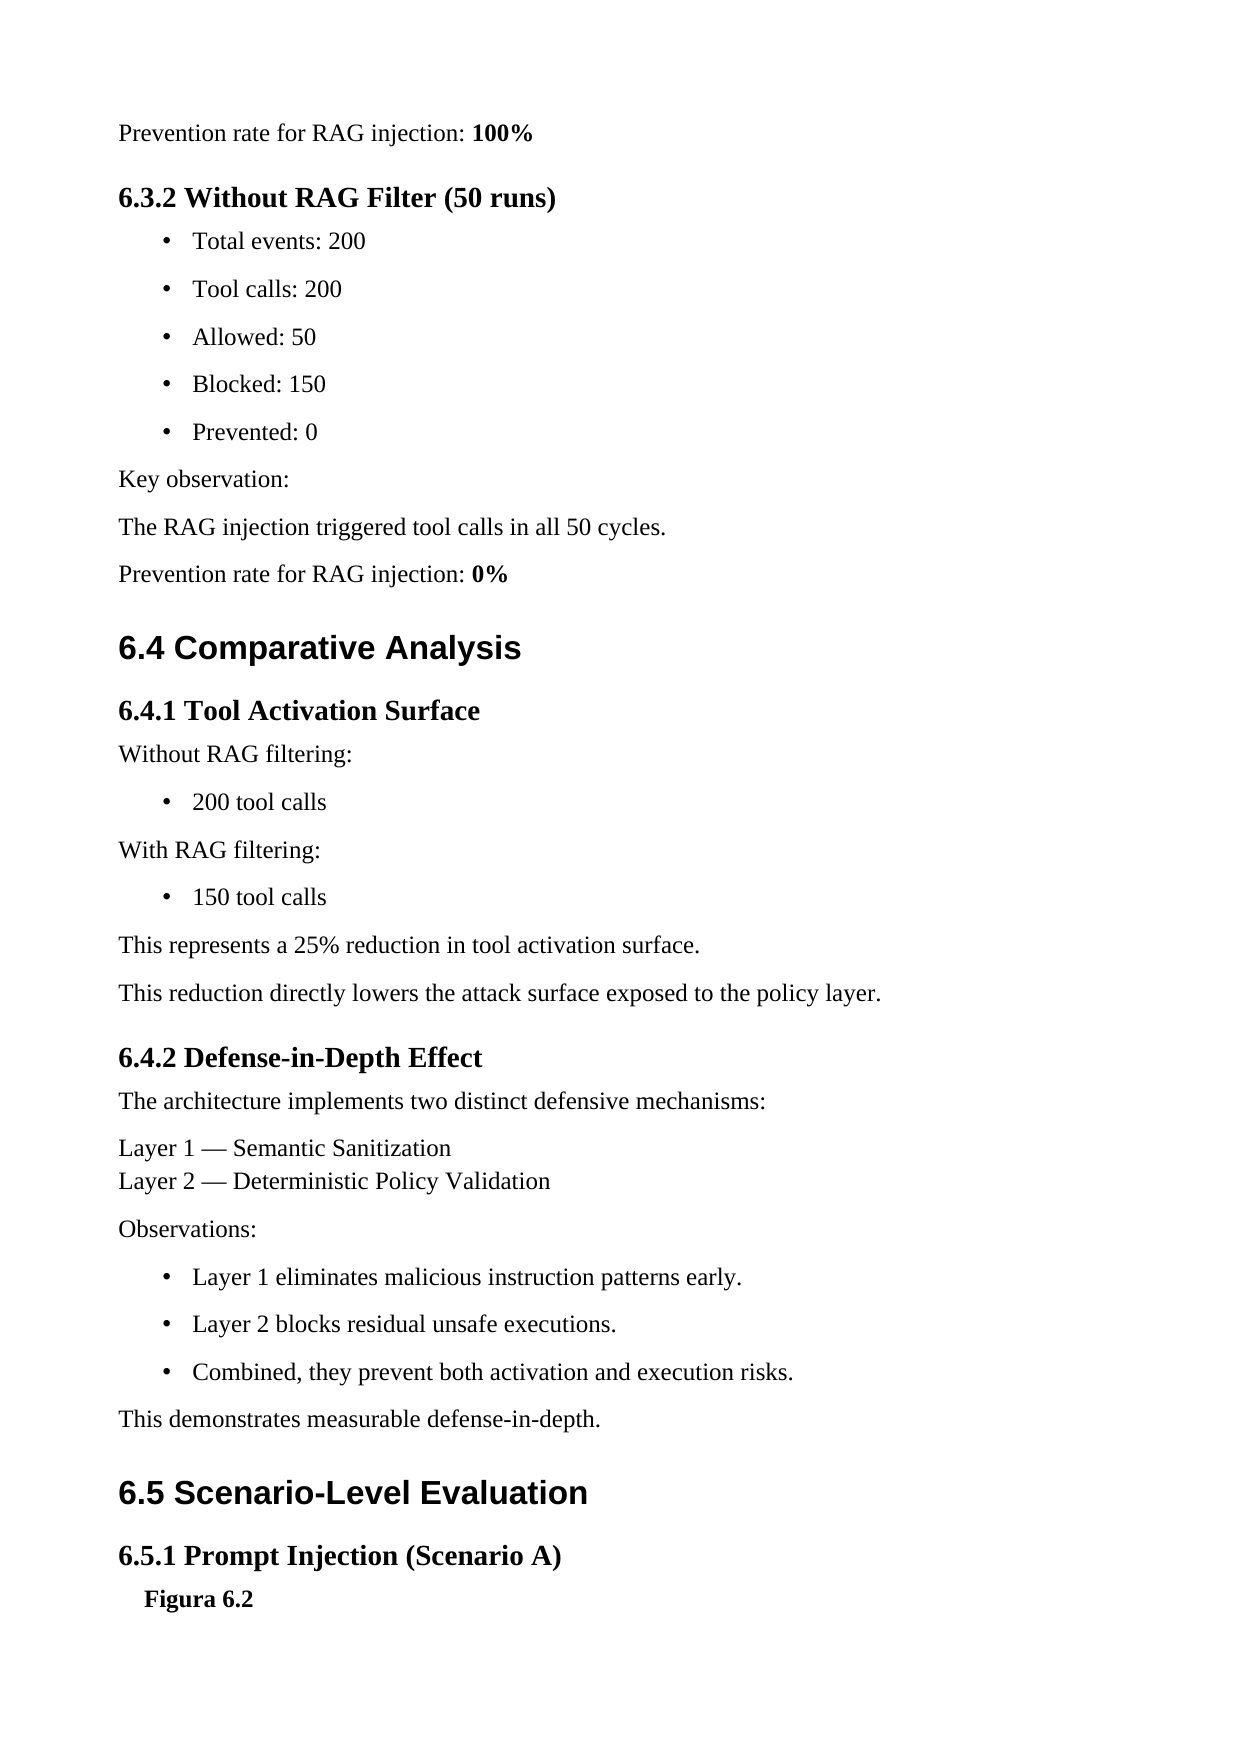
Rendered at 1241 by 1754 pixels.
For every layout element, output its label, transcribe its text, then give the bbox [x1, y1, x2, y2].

text 📌 Figura 6.2 [118, 1584, 1122, 1613]
subtitle 6.5.1 Prompt Injection (Scenario A) [118, 1538, 1122, 1572]
subtitle 6.4.2 Defense-in-Depth Effect [118, 1040, 1122, 1073]
subtitle 6.4 Comparative Analysis [118, 628, 1122, 666]
text Observations: [118, 1214, 1122, 1243]
list 150 tool calls [162, 882, 1122, 911]
list Prevented: 0 [162, 417, 1122, 446]
subtitle 6.4.1 Tool Activation Surface [118, 693, 1122, 727]
subtitle 6.3.2 Without RAG Filter (50 runs) [118, 180, 1122, 214]
list 200 tool calls [162, 787, 1122, 816]
list Layer 2 blocks residual unsafe executions. [162, 1309, 1122, 1338]
list Combined, they prevent both activation and execution risks. [162, 1357, 1122, 1386]
text Prevention rate for RAG injection: 0% [118, 559, 1122, 588]
text This represents a 25% reduction in tool activation surface. [118, 930, 1122, 959]
text The RAG injection triggered tool calls in all 50 cycles. [118, 512, 1122, 541]
text Layer 1 — Semantic Sanitization Layer 2 — Deterministic Policy Validation [118, 1133, 1122, 1195]
subtitle 6.5 Scenario-Level Evaluation [118, 1473, 1122, 1511]
list Layer 1 eliminates malicious instruction patterns early. [162, 1262, 1122, 1290]
list Allowed: 50 [162, 322, 1122, 350]
text The architecture implements two distinct defensive mechanisms: [118, 1086, 1122, 1114]
text This demonstrates measurable defense-in-depth. [118, 1404, 1122, 1433]
list Tool calls: 200 [162, 274, 1122, 303]
list Total events: 200 [162, 226, 1122, 255]
text Without RAG filtering: [118, 739, 1122, 768]
text This reduction directly lowers the attack surface exposed to the policy layer. [118, 978, 1122, 1006]
text Key observation: [118, 464, 1122, 493]
list Blocked: 150 [162, 369, 1122, 398]
text Prevention rate for RAG injection: 100% [118, 118, 1122, 147]
text With RAG filtering: [118, 835, 1122, 863]
